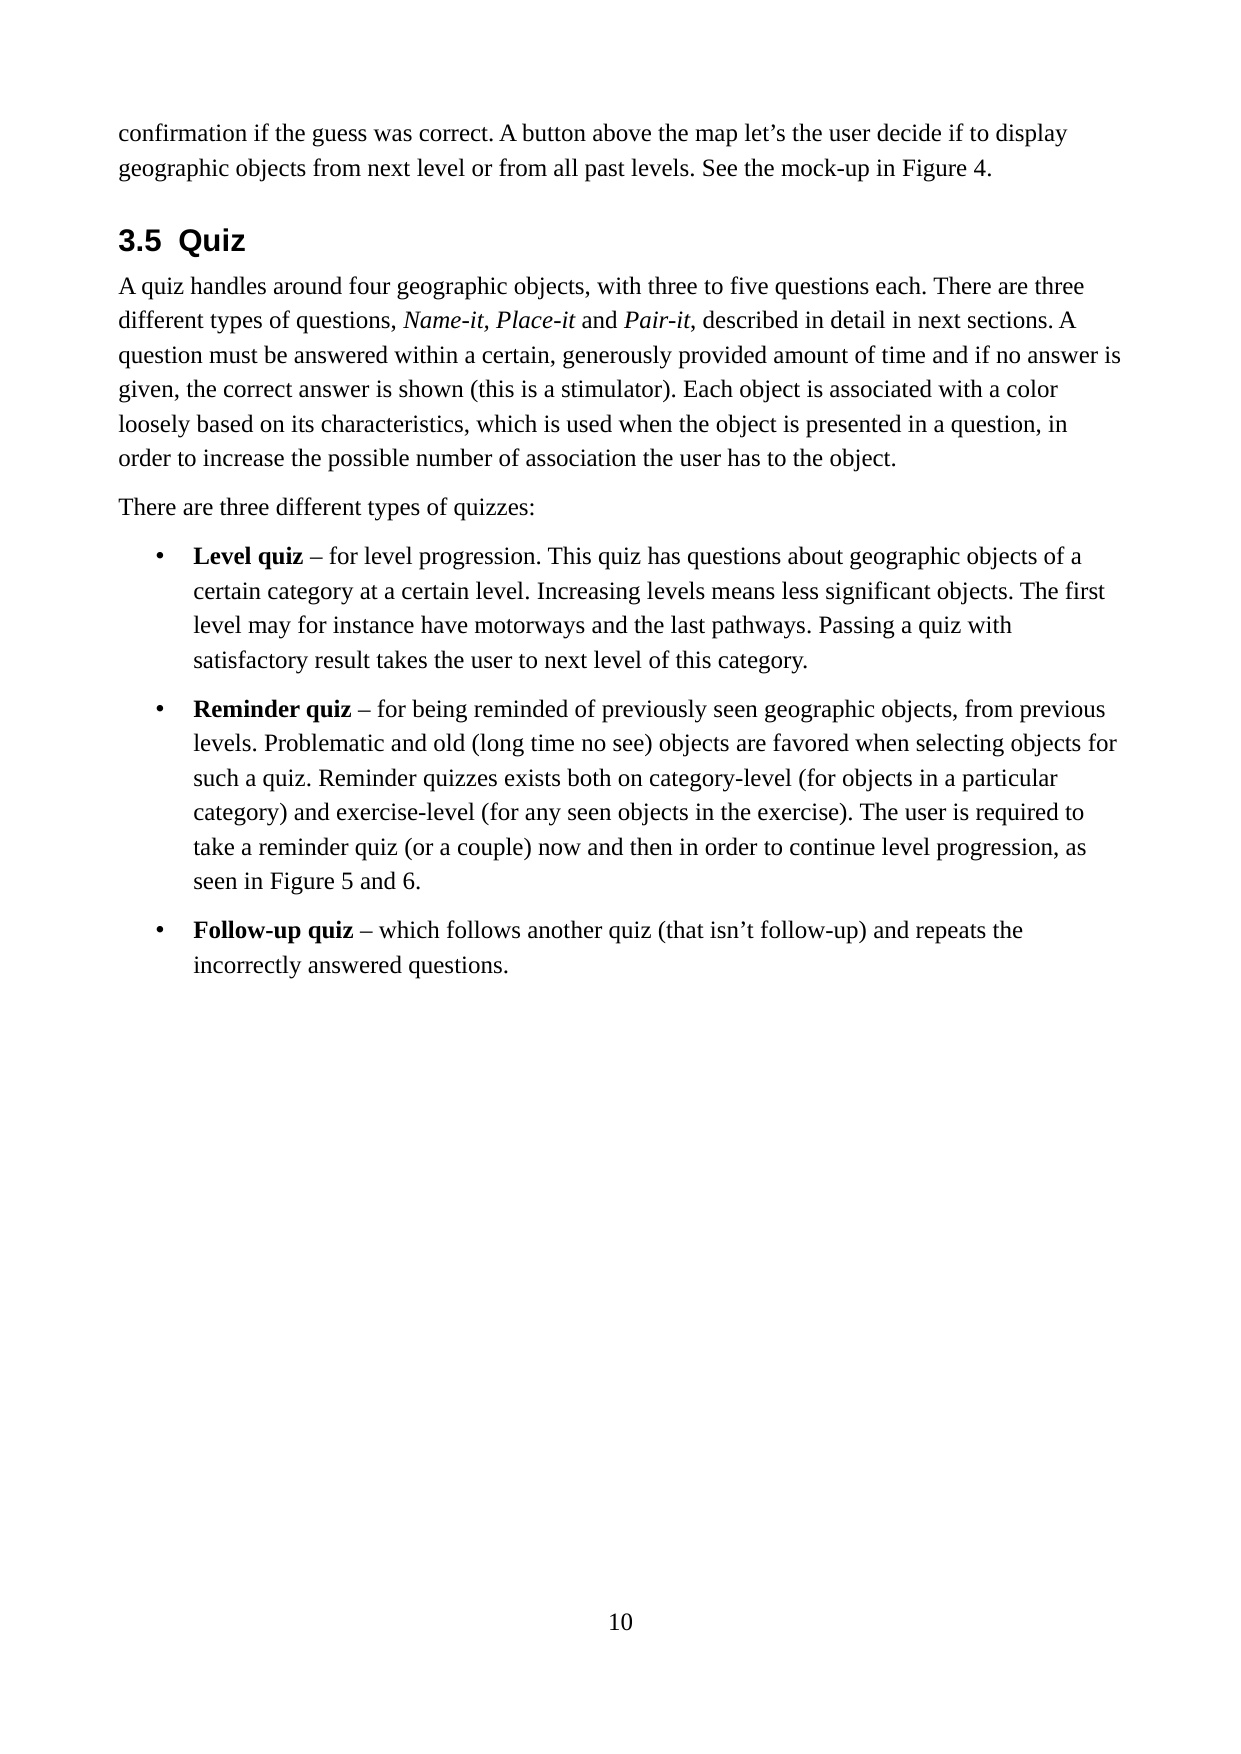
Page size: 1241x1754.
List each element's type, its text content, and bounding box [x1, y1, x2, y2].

subtitle Quiz [118, 222, 1122, 258]
text A quiz handles around four geographic objects, with three to five questions each. There are three different types of questions, Name-it, Place-it and Pair-it, described in detail in next sections. A question must be answered within a certain, generously provided amount of time and if no answer is given, the correct answer is shown (this is a stimulator). Each object is associated with a color loosely based on its characteristics, which is used when the object is presented in a question, in order to increase the possible number of association the user has to the object. [118, 271, 1122, 472]
text There are three different types of quizzes: [118, 492, 1122, 521]
list Follow-up quiz – which follows another quiz (that isn’t follow-up) and repeats the incorrectly answered questions. [156, 915, 1122, 979]
list Level quiz – for level progression. This quiz has questions about geographic objects of a certain category at a certain level. Increasing levels means less significant objects. The first level may for instance have motorways and the last pathways. Passing a quiz with satisfactory result takes the user to next level of this category. [156, 541, 1122, 674]
list Reminder quiz – for being reminded of previously seen geographic objects, from previous levels. Problematic and old (long time no see) objects are favored when selecting objects for such a quiz. Reminder quizzes exists both on category-level (for objects in a particular category) and exercise-level (for any seen objects in the exercise). The user is required to take a reminder quiz (or a couple) now and then in order to continue level progression, as seen in Figure 5 and 6. [156, 694, 1122, 895]
text confirmation if the guess was correct. A button above the map let’s the user decide if to display geographic objects from next level or from all past levels. See the mock-up in Figure 4. [118, 118, 1122, 181]
